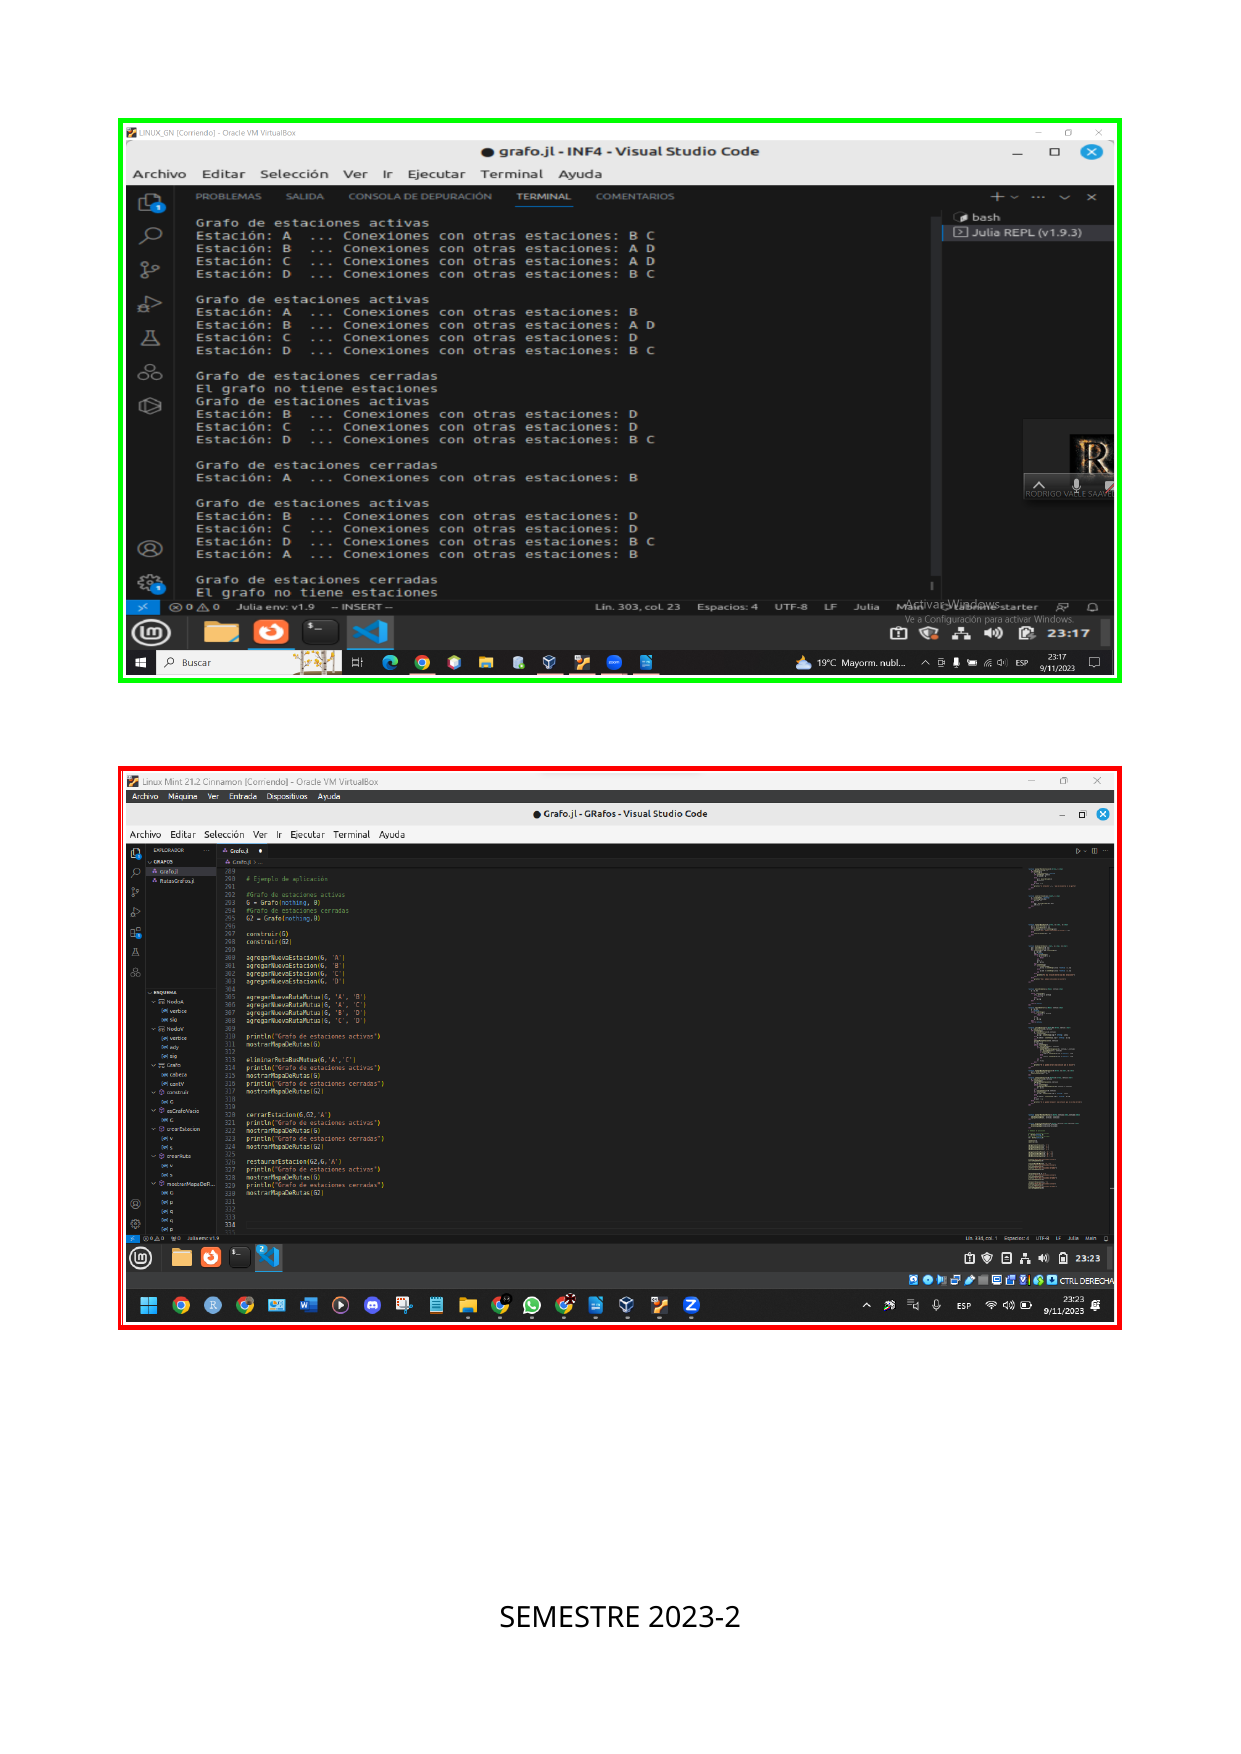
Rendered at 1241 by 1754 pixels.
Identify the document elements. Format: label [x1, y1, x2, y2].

picture [126, 773, 1115, 1322]
picture [126, 126, 1115, 675]
